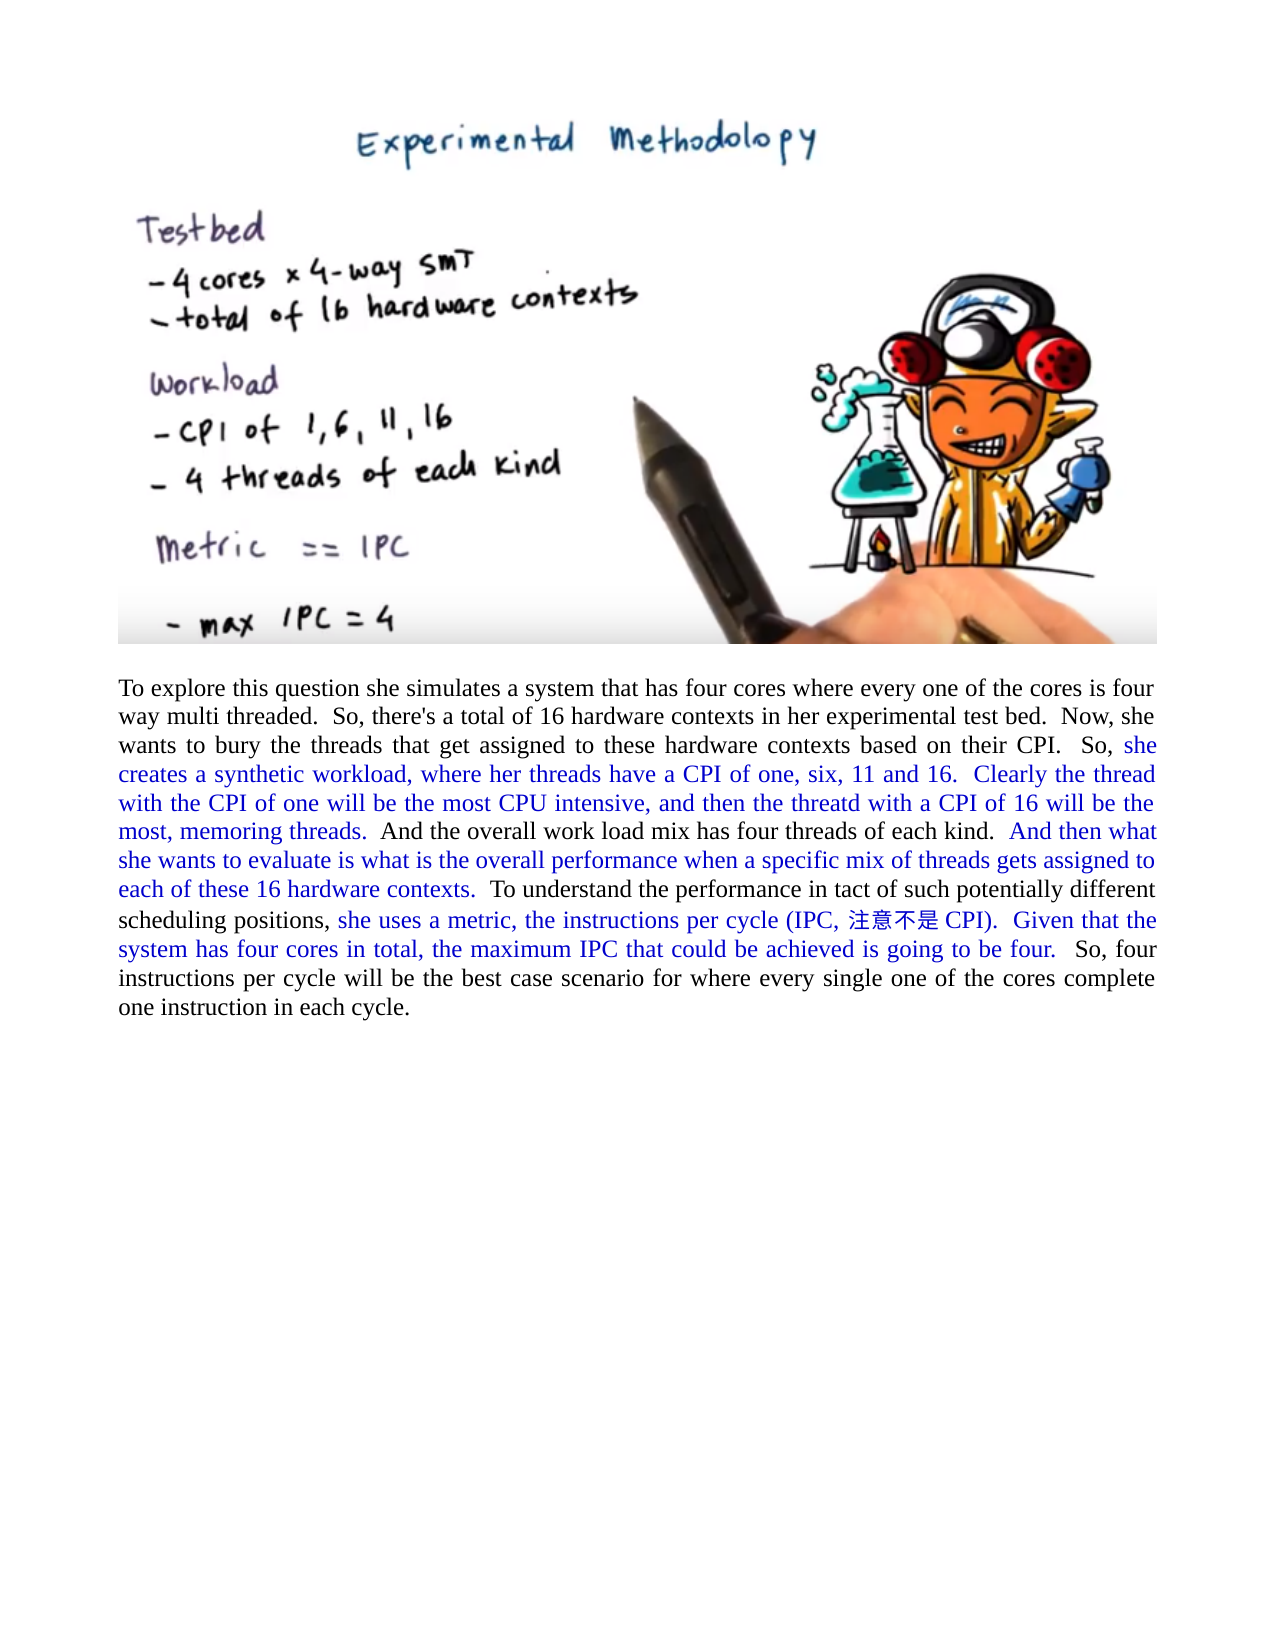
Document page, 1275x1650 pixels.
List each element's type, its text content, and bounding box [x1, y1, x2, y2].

text To explore this question she simulates a system that has four cores where every one of the cores is four way multi threaded. So, there's a total of 16 hardware contexts in her experimental test bed. Now, she wants to bury the threads that get assigned to these hardware contexts based on their CPI. So, she creates a synthetic workload, where her threads have a CPI of one, six, 11 and 16. Clearly the thread with the CPI of one will be the most CPU intensive, and then the threatd with a CPI of 16 will be the most, memoring threads. And the overall work load mix has four threads of each kind. And then what she wants to evaluate is what is the overall performance when a specific mix of threads gets assigned to each of these 16 hardware contexts. To understand the performance in tact of such potentially different scheduling positions, she uses a metric, the instructions per cycle (IPC, 注意不是CPI). Given that the system has four cores in total, the maximum IPC that could be achieved is going to be four. So, four instructions per cycle will be the best case scenario for where every single one of the cores complete one instruction in each cycle. [118, 673, 1157, 1021]
picture [118, 118, 1157, 644]
